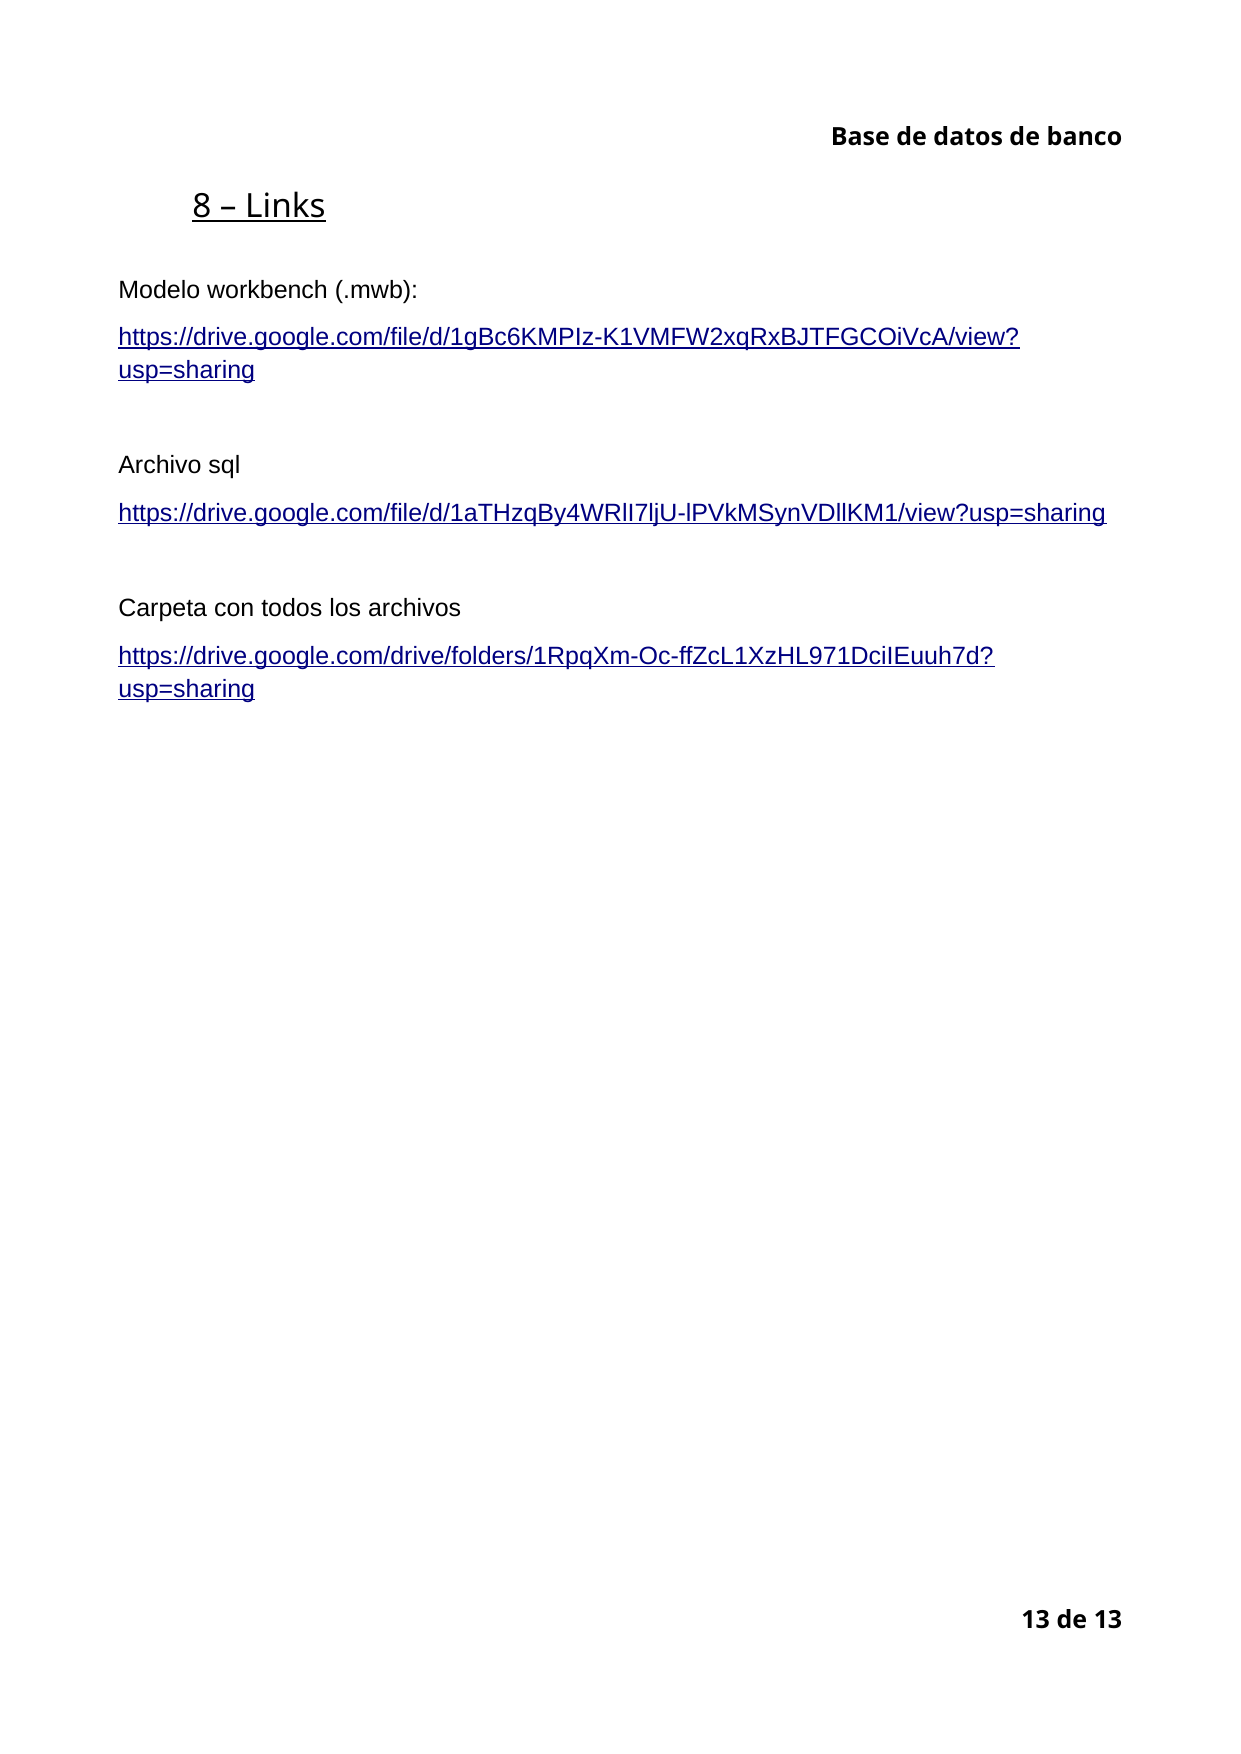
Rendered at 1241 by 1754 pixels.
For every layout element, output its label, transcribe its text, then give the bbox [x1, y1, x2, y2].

text Modelo workbench (.mwb): [118, 275, 1122, 303]
text 8 – Links [118, 182, 1122, 227]
text https://drive.google.com/drive/folders/1RpqXm-Oc-ffZcL1XzHL971DciIEuuh7d?usp=sharing [118, 641, 1122, 703]
text Archivo sql [118, 451, 1122, 479]
text https://drive.google.com/file/d/1gBc6KMPIz-K1VMFW2xqRxBJTFGCOiVcA/view?usp=sharing [118, 322, 1122, 384]
text https://drive.google.com/file/d/1aTHzqBy4WRlI7ljU-lPVkMSynVDllKM1/view?usp=sharing [118, 498, 1122, 527]
text Carpeta con todos los archivos [118, 593, 1122, 622]
